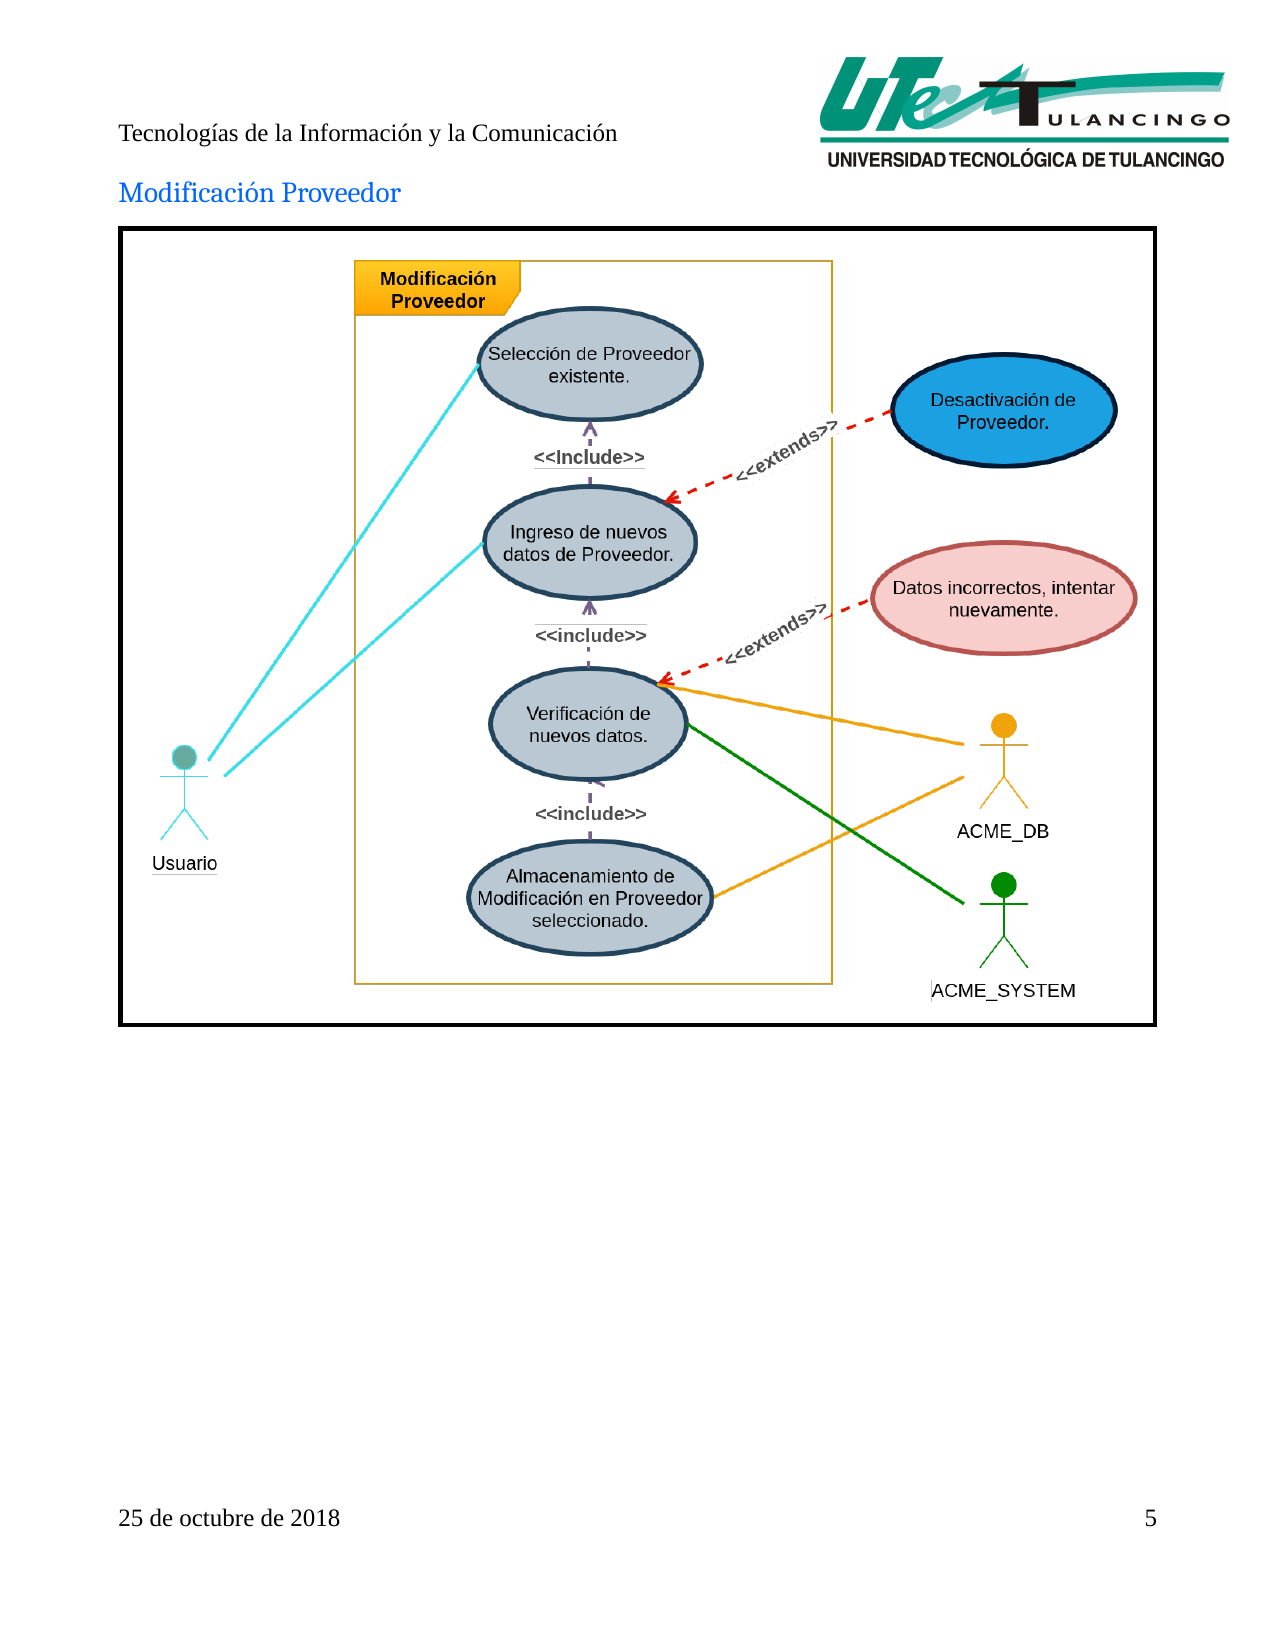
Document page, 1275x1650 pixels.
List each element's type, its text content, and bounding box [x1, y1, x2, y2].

text Modificación Proveedor [118, 176, 1157, 210]
picture [820, 57, 1230, 167]
picture [118, 226, 1157, 1027]
